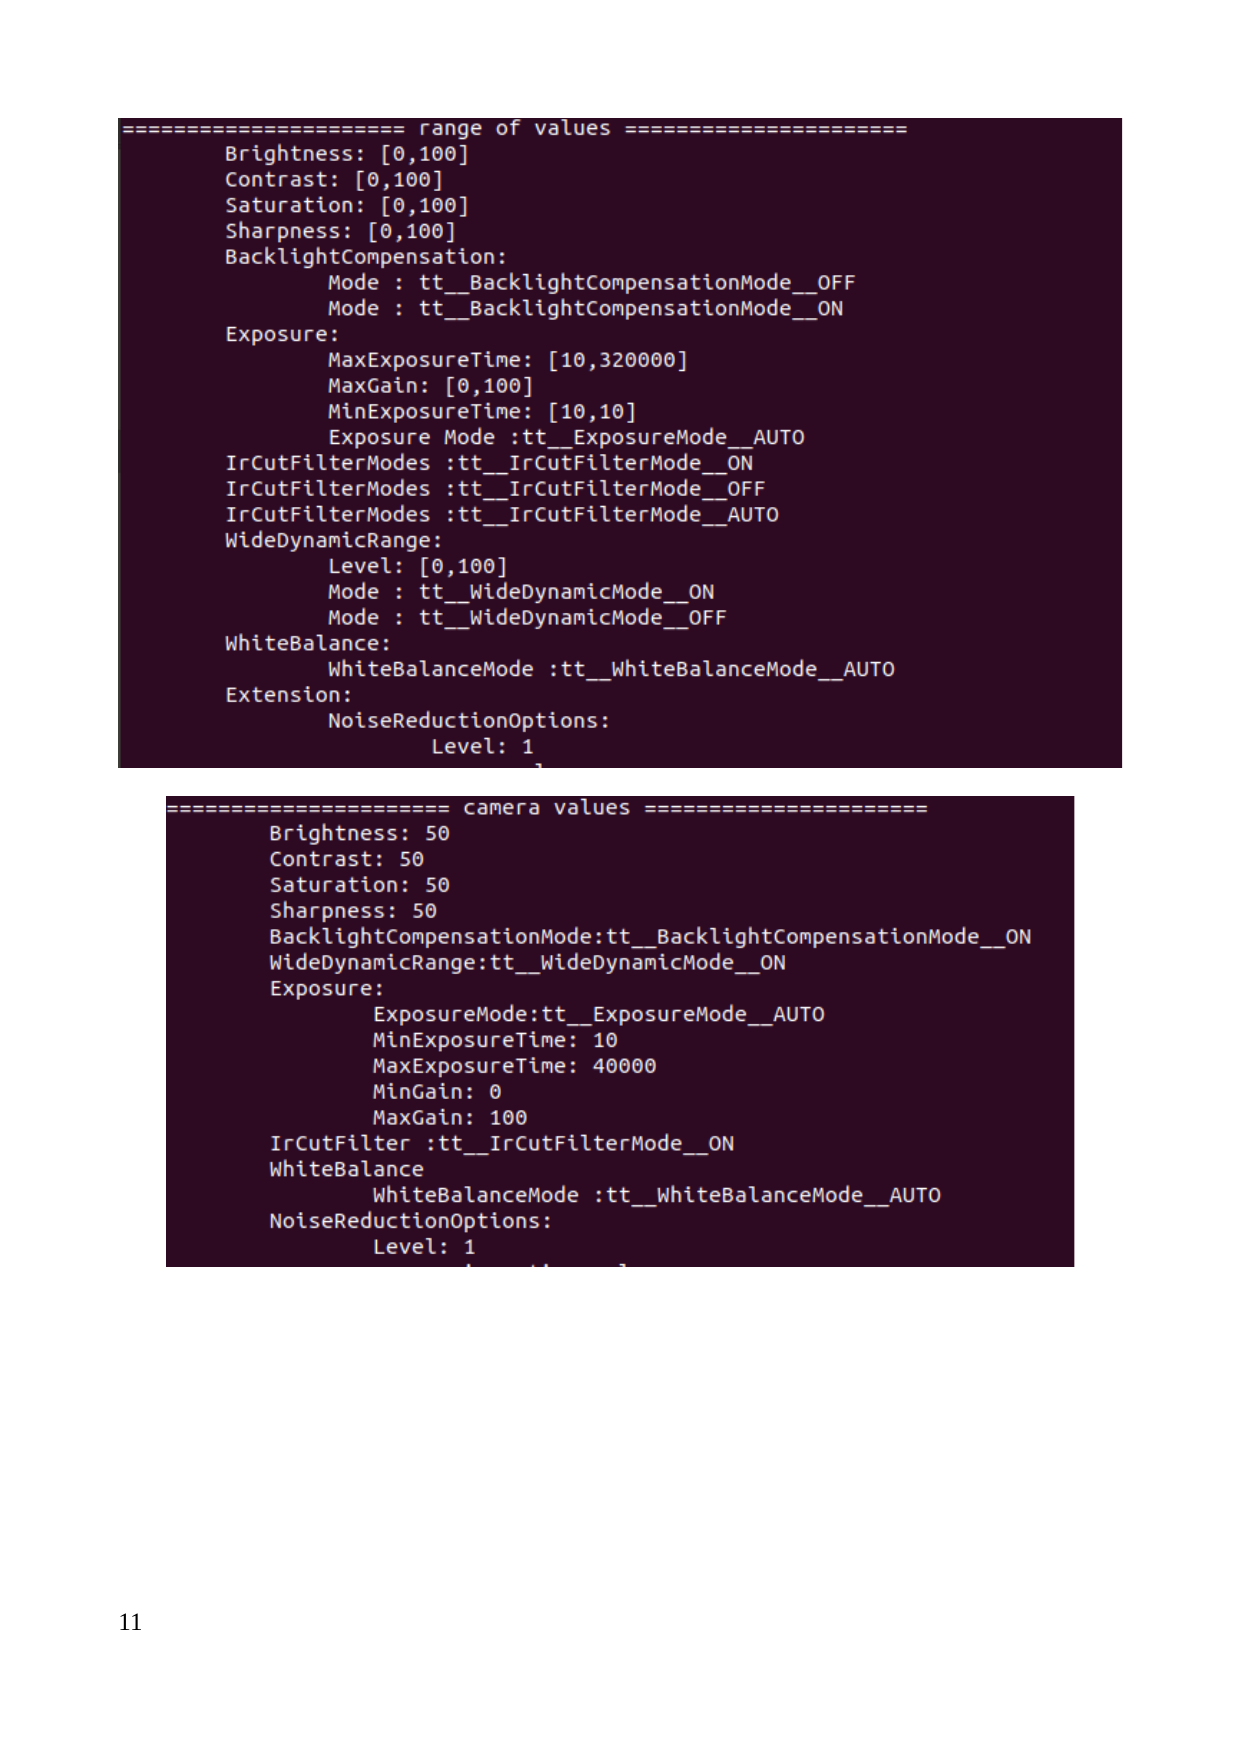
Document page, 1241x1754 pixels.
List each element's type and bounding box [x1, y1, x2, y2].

picture [166, 796, 1075, 1267]
picture [118, 118, 1123, 768]
